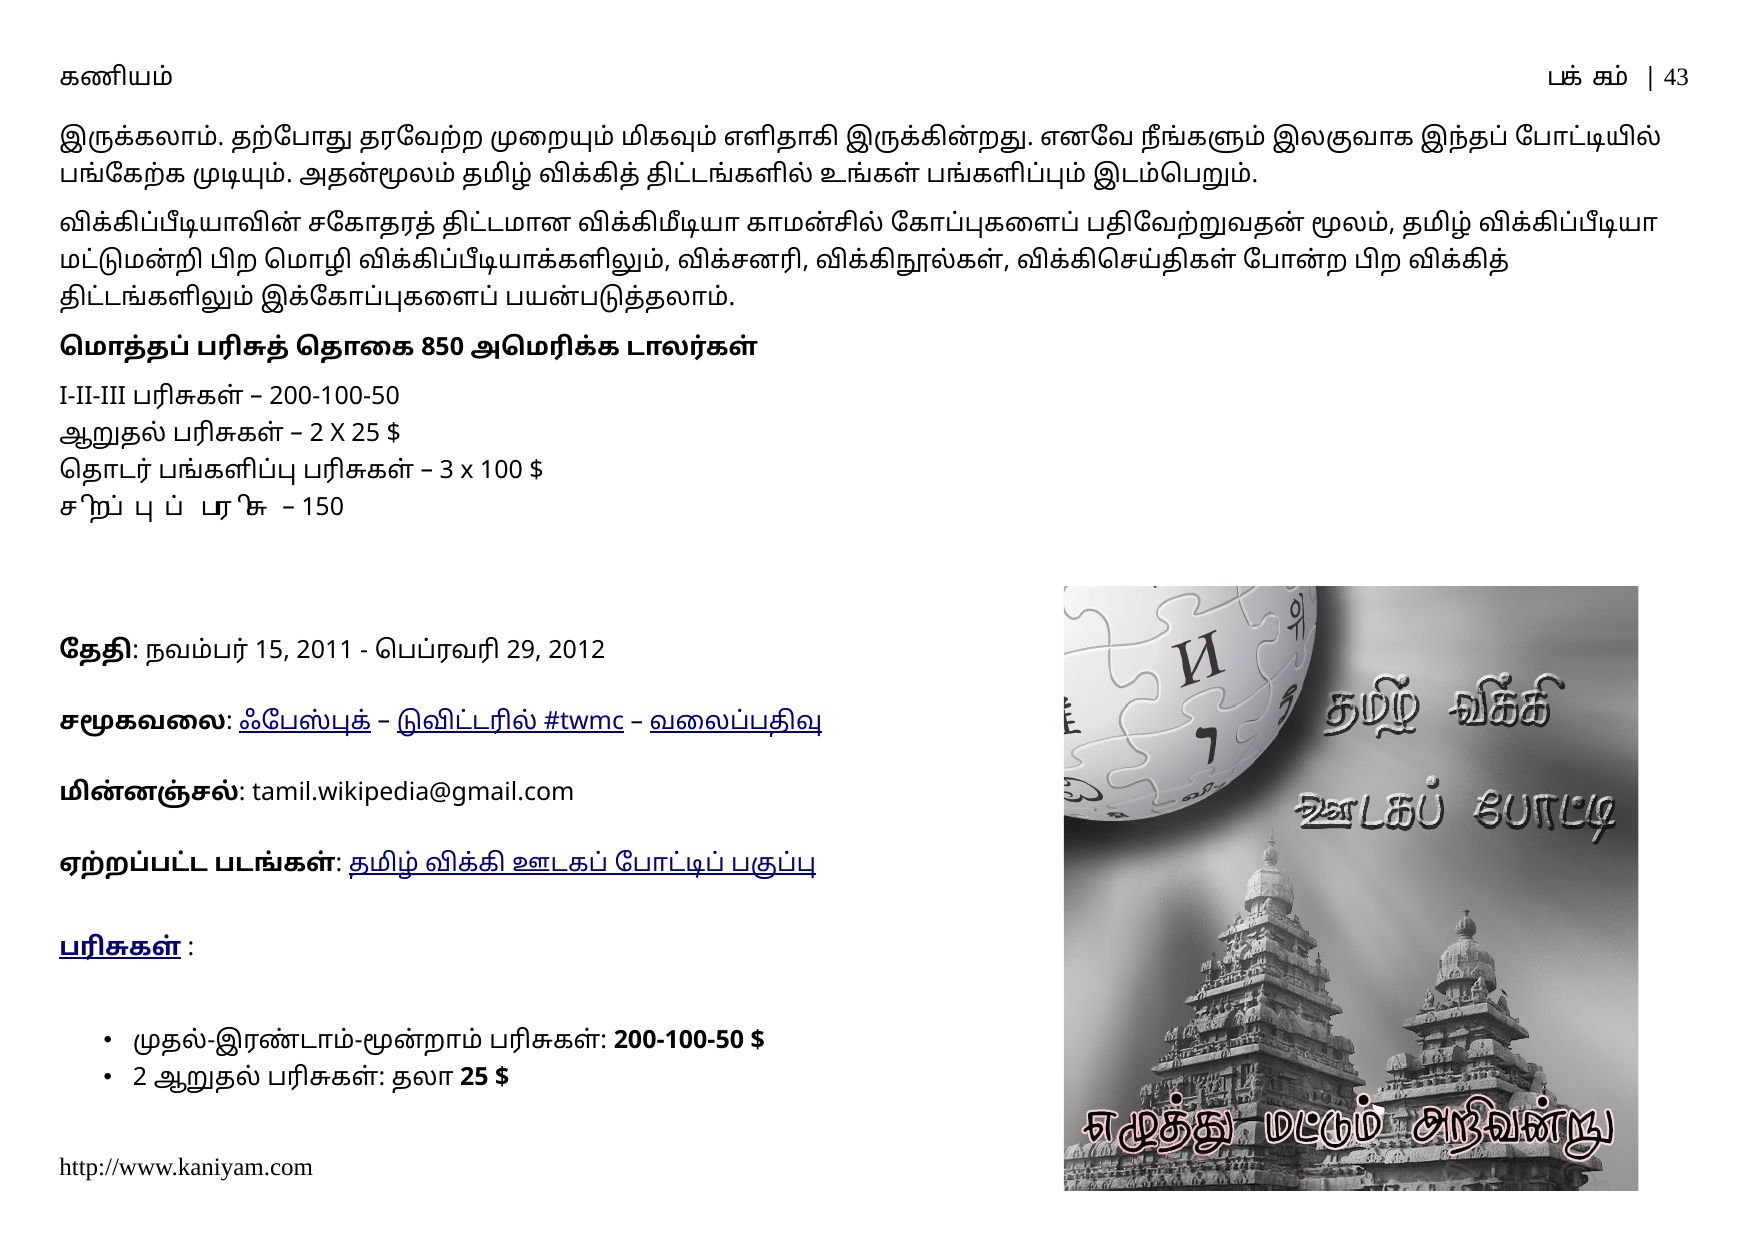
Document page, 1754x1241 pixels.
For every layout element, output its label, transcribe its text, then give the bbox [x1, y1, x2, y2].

text I-II-III பரிசுகள் – 200-100-50 ஆறுதல் பரிசுகள் – 2 X 25 $ தொடர் பங்களிப்பு பரிசுகள் – 3 x 100 $ சிறப்புப் பரிசு – 150 [59, 378, 1695, 526]
text [1639, 702, 1695, 739]
text மொத்தப் பரிசுத் தொகை 850 அமெரிக்க டாலர்கள் [59, 328, 1695, 365]
picture [1063, 586, 1639, 1191]
list முதல்-இரண்டாம்-மூன்றாம் பரிசுகள்: 200-100-50 $ [103, 1021, 1063, 1058]
text [1639, 928, 1695, 962]
list 2 ஆறுதல் பரிசுகள்: தலா 25 $ [103, 1058, 1063, 1095]
text பரிசுகள் : [59, 928, 1063, 962]
text தேதி: நவம்பர் 15, 2011 - பெப்ரவரி 29, 2012 [59, 631, 1063, 668]
text [1639, 844, 1695, 882]
text விக்கிப்பீடியாவின் சகோதரத் திட்டமான விக்கிமீடியா காமன்சில் கோப்புகளைப் பதிவேற்றுவதன் மூலம், தமிழ் விக்கிப்பீடியா மட்டுமன்றி பிற மொழி விக்கிப்பீடியாக்களிலும், விக்சனரி, விக்கிநூல்கள், விக்கிசெய்திகள் போன்ற பிற விக்கித் திட்டங்களிலும் இக்கோப்புகளைப் பயன்படுத்தலாம். [59, 205, 1695, 316]
text [1639, 773, 1695, 811]
list [1639, 1021, 1695, 1058]
list [1639, 1058, 1695, 1095]
text மின்னஞ்சல்: tamil.wikipedia@gmail.com [59, 773, 1063, 811]
text இருக்கலாம். தற்போது தரவேற்ற முறையும் மிகவும் எளிதாகி இருக்கின்றது. எனவே நீங்களும் இலகுவாக இந்தப் போட்டியில் பங்கேற்க முடியும். அதன்மூலம் தமிழ் விக்கித் திட்டங்களில் உங்கள் பங்களிப்பும் இடம்பெறும். [59, 118, 1695, 192]
text [1639, 631, 1695, 668]
text ஏற்றப்பட்ட படங்கள்: தமிழ் விக்கி ஊடகப் போட்டிப் பகுப்பு [59, 844, 1063, 882]
text சமூகவலை: ஃபேஸ்புக் – டுவிட்டரில் #twmc – வலைப்பதிவு [59, 702, 1063, 739]
